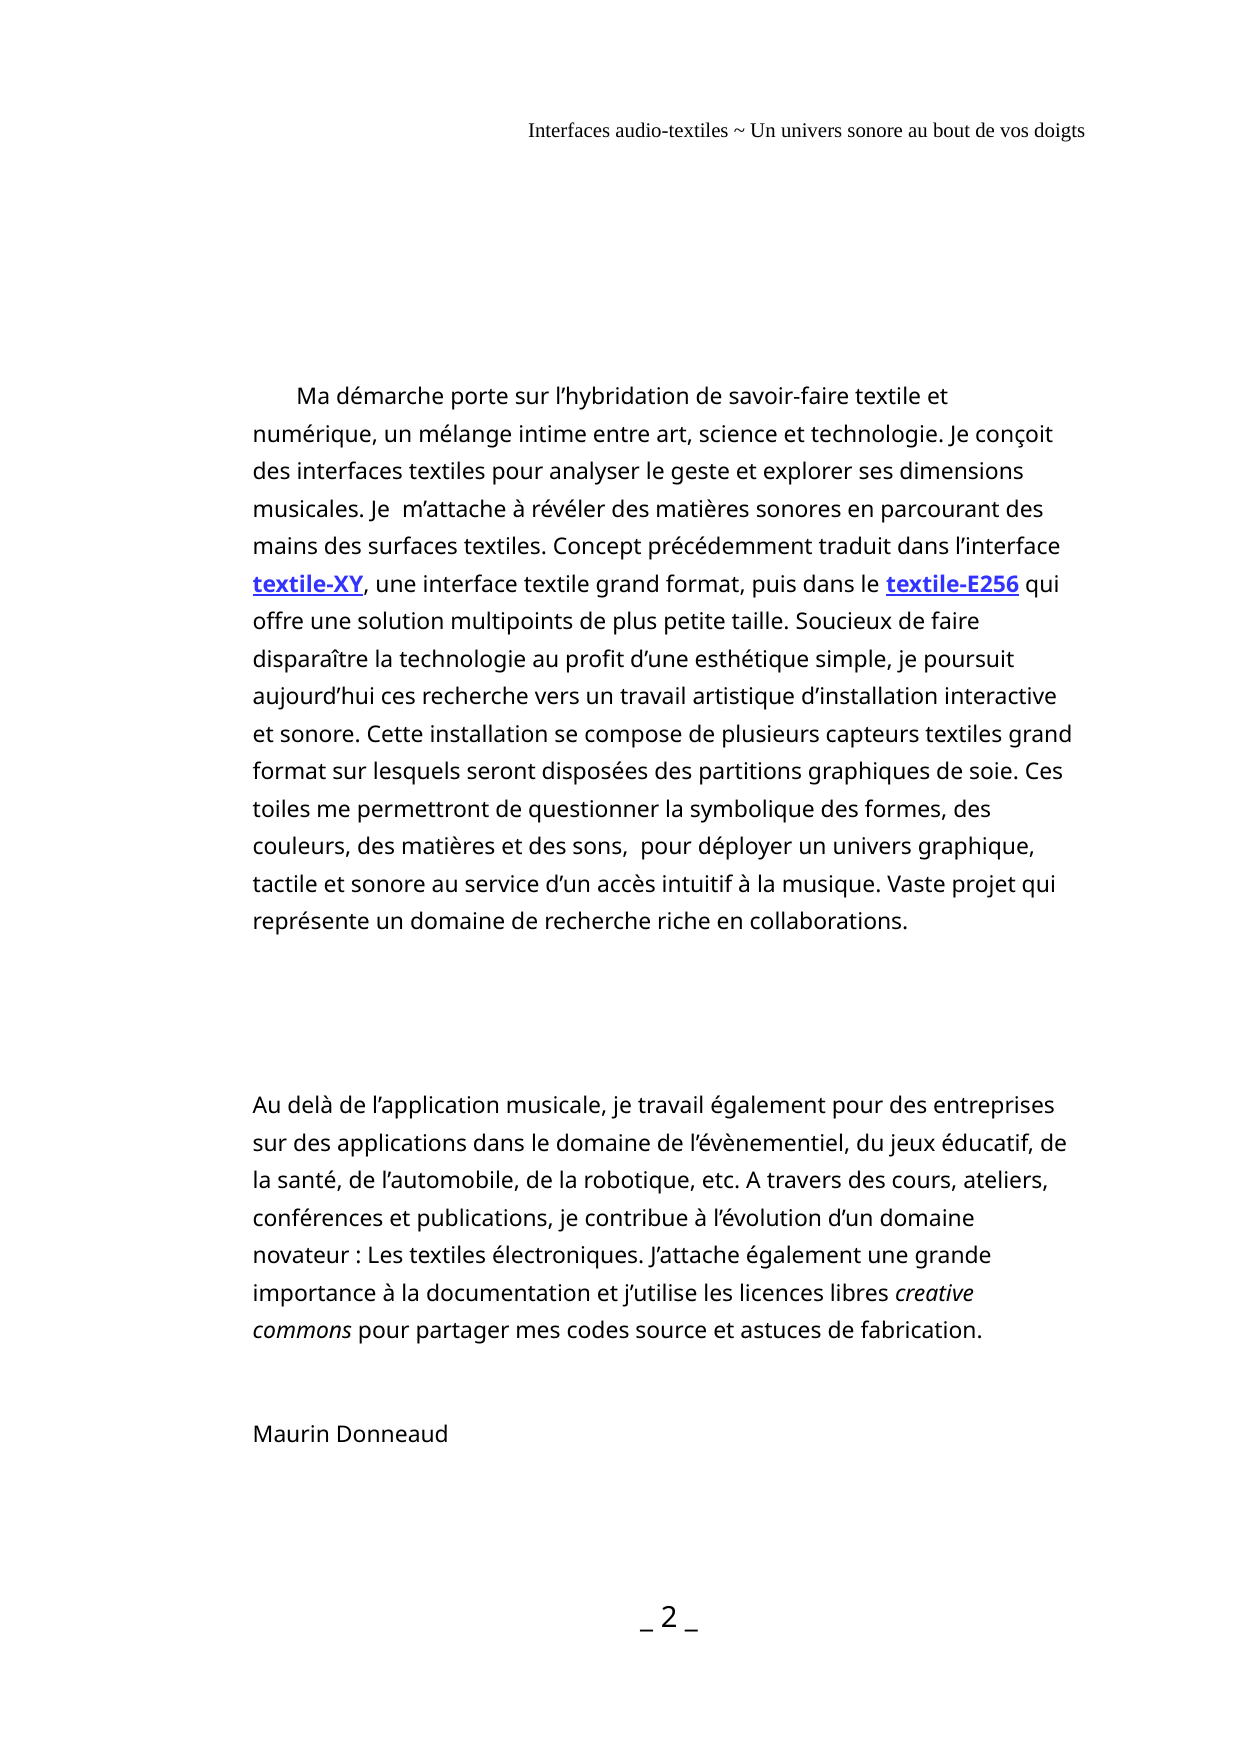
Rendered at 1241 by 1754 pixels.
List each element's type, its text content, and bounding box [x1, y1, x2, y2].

text Ma démarche porte sur l’hybridation de savoir-faire textile et numérique, un mélange intime entre art, science et technologie. Je conçoit des interfaces textiles pour analyser le geste et explorer ses dimensions musicales. Je m’attache à révéler des matières sonores en parcourant des mains des surfaces textiles. Concept précédemment traduit dans l’interface textile-XY, une interface textile grand format, puis dans le textile-E256 qui offre une solution multipoints de plus petite taille. Soucieux de faire disparaître la technologie au profit d’une esthétique simple, je poursuit aujourd’hui ces recherche vers un travail artistique d’installation interactive et sonore. Cette installation se compose de plusieurs capteurs textiles grand format sur lesquels seront disposées des partitions graphiques de soie. Ces toiles me permettront de questionner la symbolique des formes, des couleurs, des matières et des sons, pour déployer un univers graphique, tactile et sonore au service d’un accès intuitif à la musique. Vaste projet qui représente un domaine de recherche riche en collaborations. [252, 380, 1073, 971]
text Maurin Donneaud [252, 1418, 1073, 1449]
text Au delà de l’application musicale, je travail également pour des entreprises sur des applications dans le domaine de l’évènementiel, du jeux éducatif, de la santé, de l’automobile, de la robotique, etc. A travers des cours, ateliers, conférences et publications, je contribue à l’évolution d’un domaine novateur : Les textiles électroniques. J’attache également une grande importance à la documentation et j’utilise les licences libres creative commons pour partager mes codes source et astuces de fabrication. [252, 1089, 1073, 1345]
